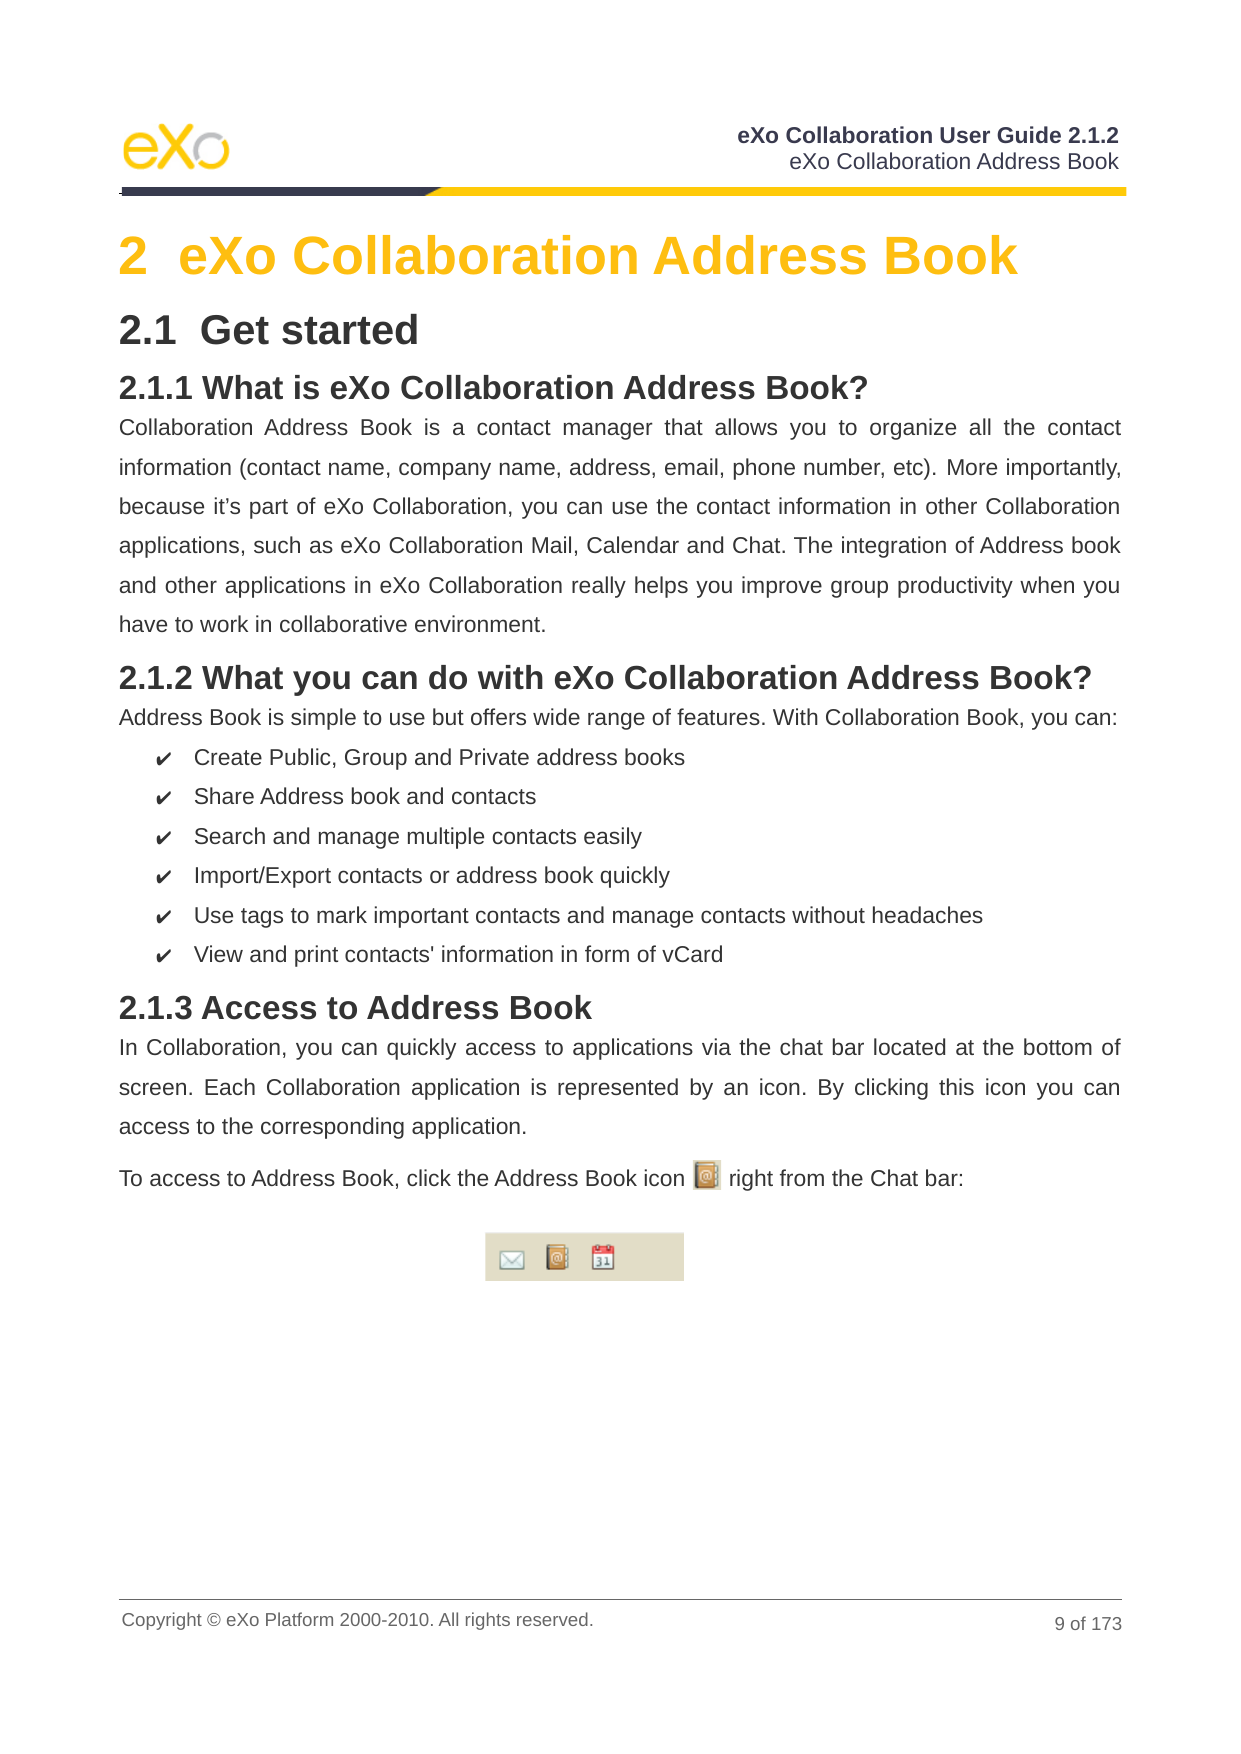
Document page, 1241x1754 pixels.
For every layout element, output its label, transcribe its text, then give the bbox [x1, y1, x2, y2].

list Search and manage multiple contacts easily [156, 823, 1122, 849]
list Share Address book and contacts [156, 783, 1122, 809]
text To access to Address Book, click the Address Book iconright from the Chat bar: [118, 1152, 1122, 1197]
picture [121, 187, 1127, 196]
text In Collaboration, you can quickly access to applications via the chat bar located at the bottom of screen. Each Collaboration application is represented by an icon. By clicking this icon you can access to the corresponding application. [118, 1034, 1122, 1139]
subtitle What you can do with eXo Collaboration Address Book? [118, 658, 1122, 697]
list Create Public, Group and Private address books [156, 744, 1122, 770]
subtitle What is eXo Collaboration Address Book? [118, 368, 1122, 406]
subtitle eXo Collaboration Address Book [118, 223, 1122, 286]
text Collaboration Address Book is a contact manager that allows you to organize all the contact information (contact name, company name, address, email, phone number, etc). More importantly, because it’s part of eXo Collaboration, you can use the contact information in other Collaboration applications, such as eXo Collaboration Mail, Calendar and Chat. The integration of Address book and other applications in eXo Collaboration really helps you improve group productivity when you have to work in collaborative environment. [118, 414, 1122, 638]
subtitle Get started [118, 305, 1122, 353]
subtitle Access to Address Book [118, 988, 1122, 1027]
list Use tags to mark important contacts and manage contacts without headaches [156, 902, 1122, 928]
picture [692, 1160, 722, 1190]
list Import/Export contacts or address book quickly [156, 862, 1122, 888]
list View and print contacts' information in form of vCard [156, 941, 1122, 967]
picture [123, 123, 230, 170]
text Address Book is simple to use but offers wide range of features. With Collaboration Book, you can: [118, 704, 1122, 731]
picture [484, 1232, 684, 1281]
